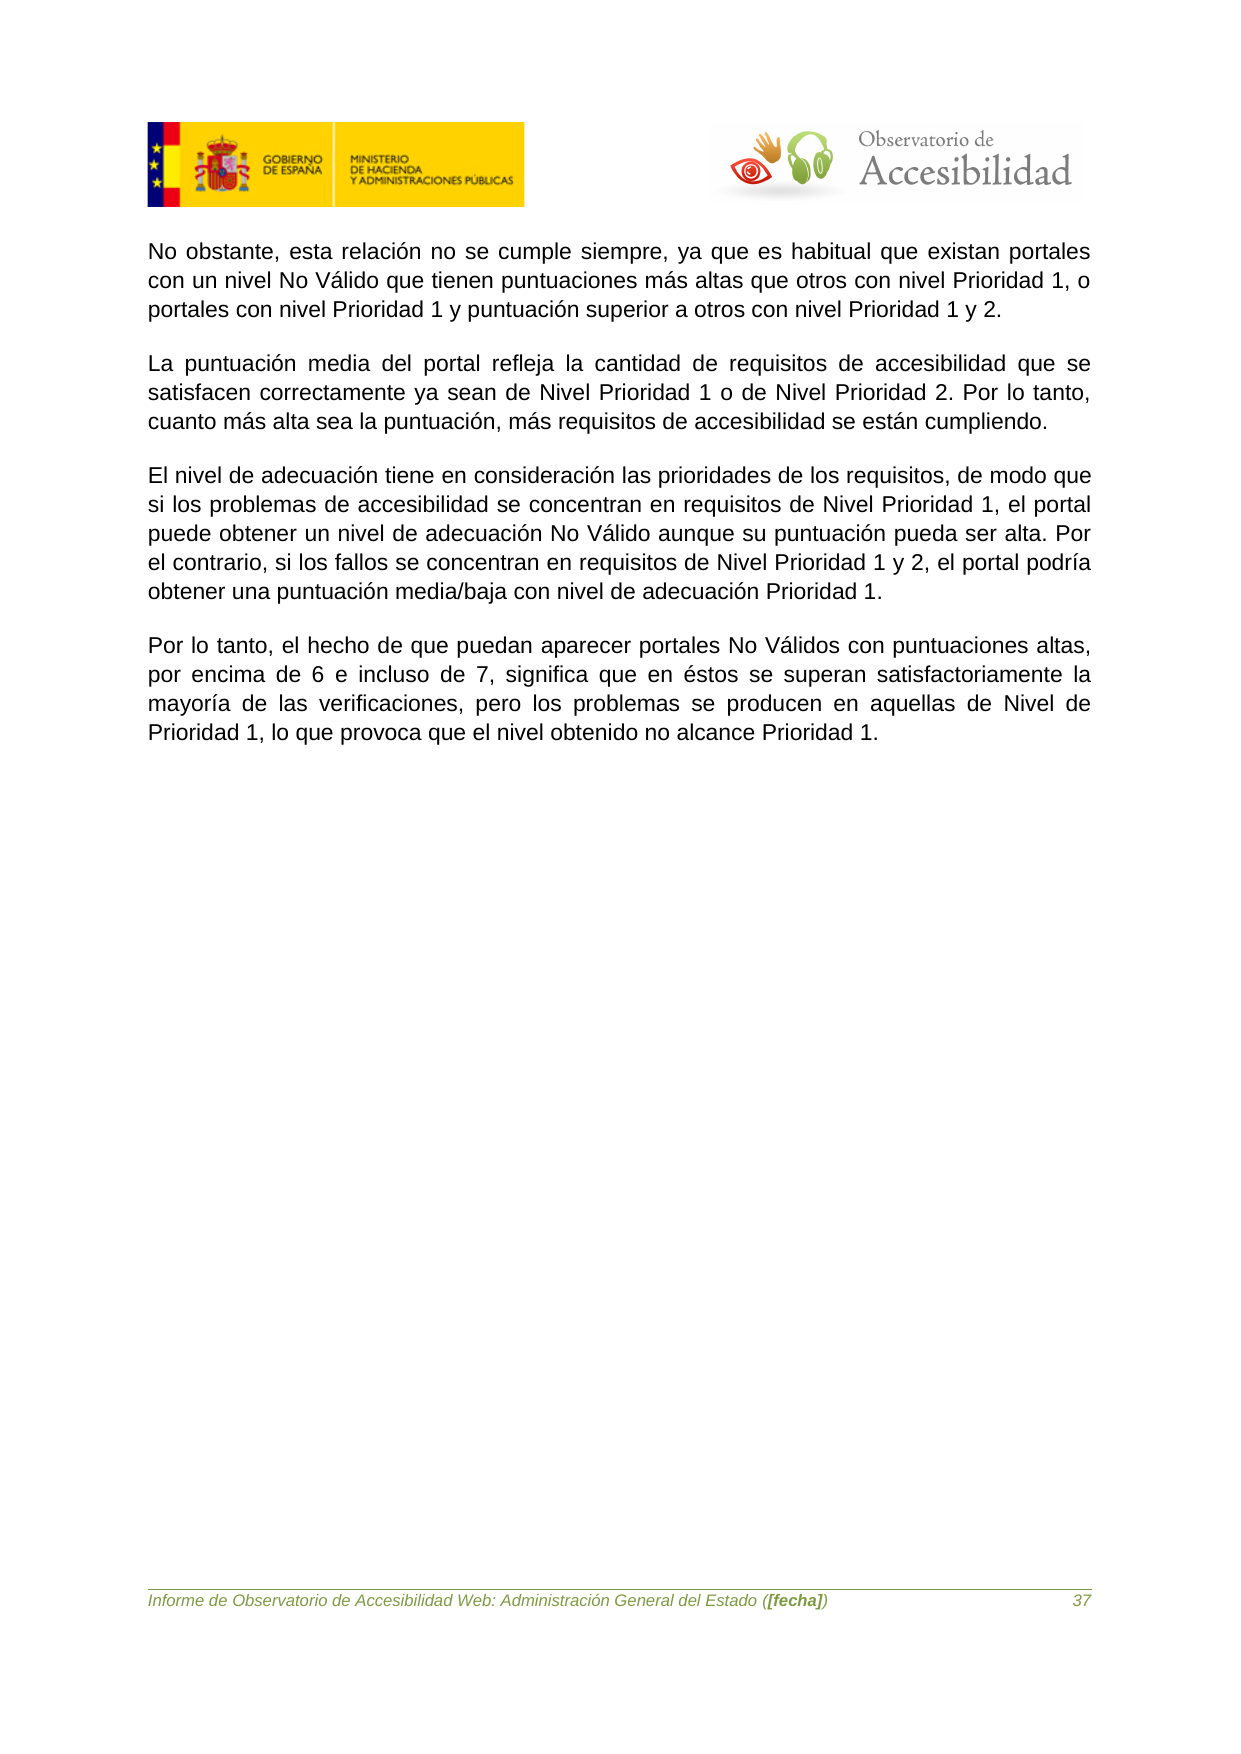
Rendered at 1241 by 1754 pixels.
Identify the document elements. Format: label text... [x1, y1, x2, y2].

text La puntuación media del portal refleja la cantidad de requisitos de accesibilidad que se satisfacen correctamente ya sean de Nivel Prioridad 1 o de Nivel Prioridad 2. Por lo tanto, cuanto más alta sea la puntuación, más requisitos de accesibilidad se están cumpliendo. [148, 350, 1092, 434]
text El nivel de adecuación tiene en consideración las prioridades de los requisitos, de modo que si los problemas de accesibilidad se concentran en requisitos de Nivel Prioridad 1, el portal puede obtener un nivel de adecuación No Válido aunque su puntuación pueda ser alta. Por el contrario, si los fallos se concentran en requisitos de Nivel Prioridad 1 y 2, el portal podría obtener una puntuación media/baja con nivel de adecuación Prioridad 1. [148, 462, 1092, 604]
text No obstante, esta relación no se cumple siempre, ya que es habitual que existan portales con un nivel No Válido que tienen puntuaciones más altas que otros con nivel Prioridad 1, o portales con nivel Prioridad 1 y puntuación superior a otros con nivel Prioridad 1 y 2. [148, 238, 1092, 322]
picture [710, 122, 1086, 205]
picture [147, 122, 525, 207]
text Por lo tanto, el hecho de que puedan aparecer portales No Válidos con puntuaciones altas, por encima de 6 e incluso de 7, significa que en éstos se superan satisfactoriamente la mayoría de las verificaciones, pero los problemas se producen en aquellas de Nivel de Prioridad 1, lo que provoca que el nivel obtenido no alcance Prioridad 1. [148, 632, 1092, 745]
